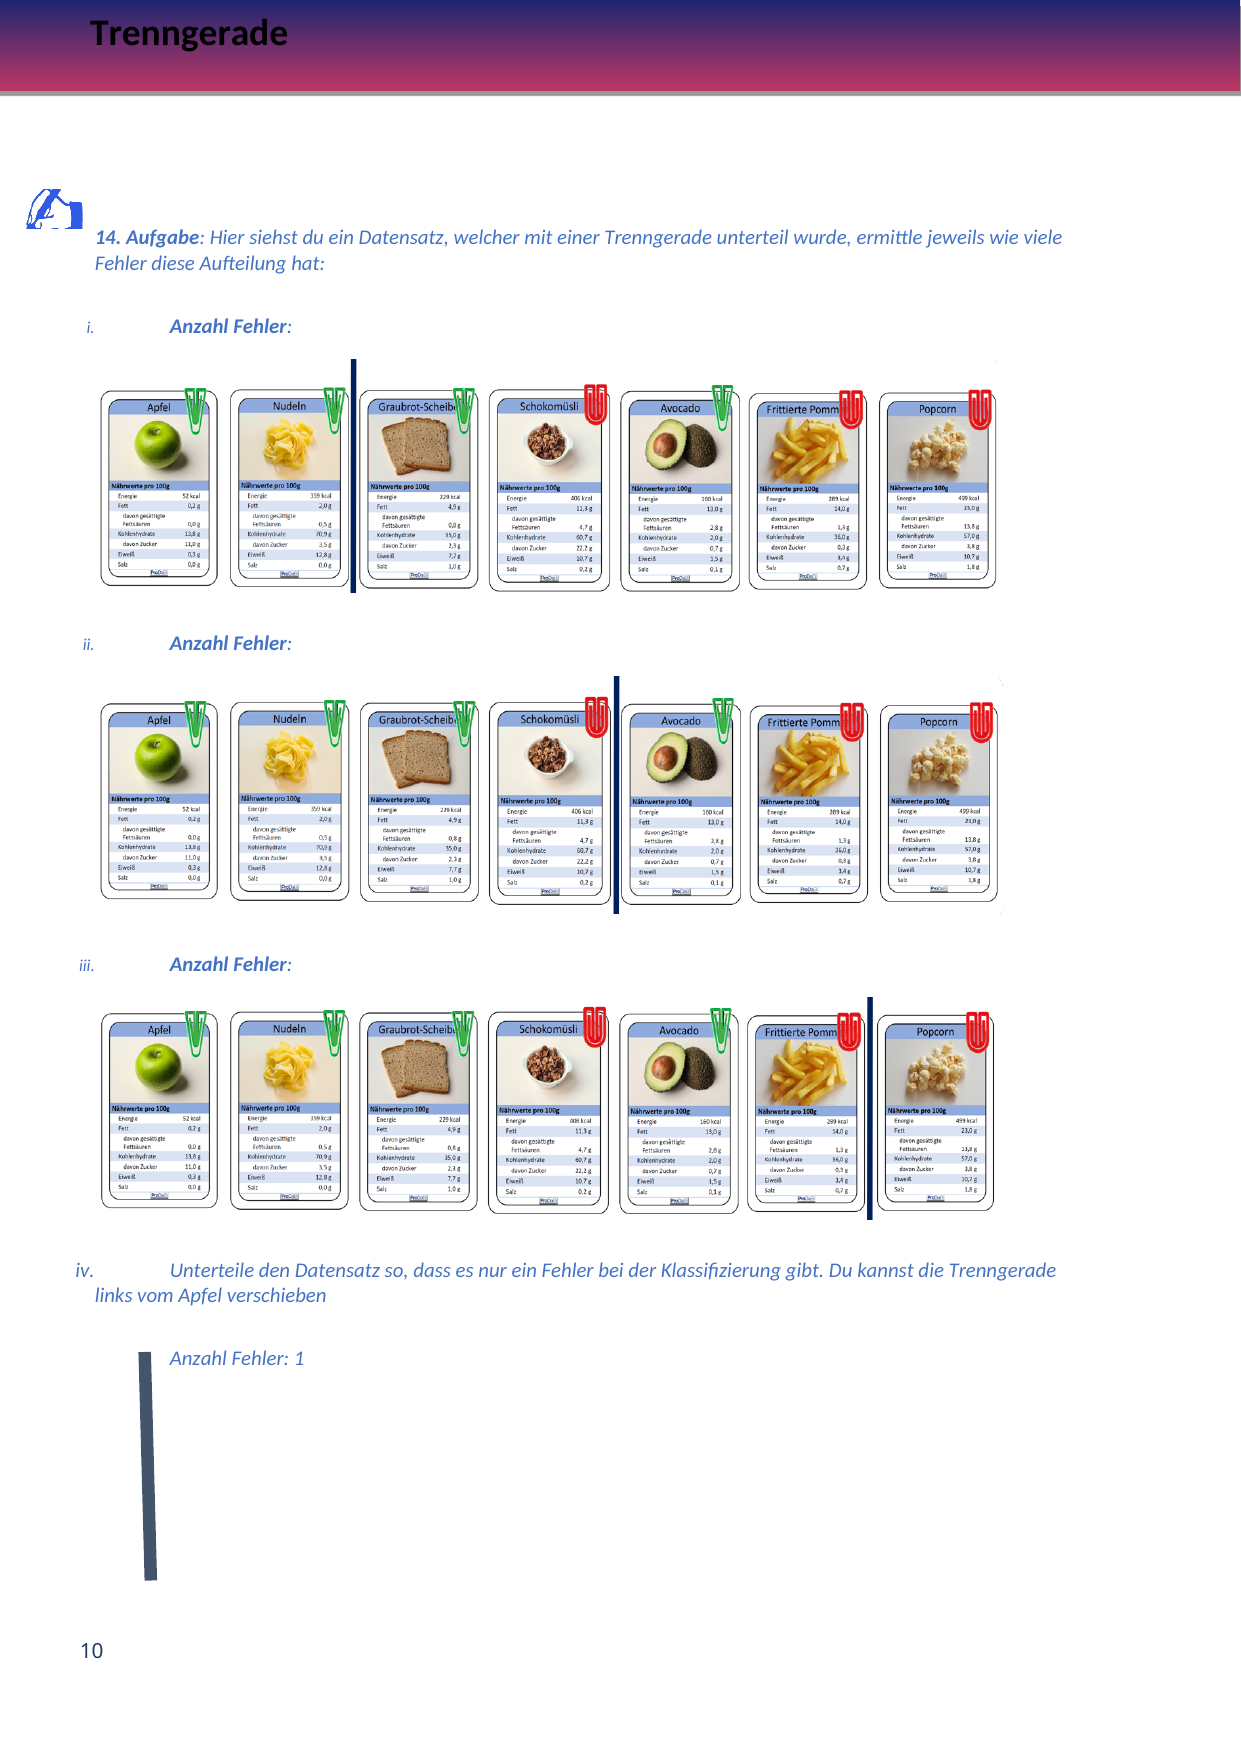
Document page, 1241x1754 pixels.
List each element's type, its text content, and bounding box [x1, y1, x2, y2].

text 14. Aufgabe: Hier siehst du ein Datensatz, welcher mit einer Trenngerade unterteil wurde, ermittle jeweils wie viele Fehler diese Aufteilung hat: [94, 224, 1086, 275]
list Anzahl Fehler: [94, 313, 1086, 593]
list Anzahl Fehler: [94, 630, 1086, 913]
text Anzahl Fehler: 1 [169, 1346, 1086, 1371]
list Unterteile den Datensatz so, dass es nur ein Fehler bei der Klassifizierung gibt. Du kannst die Trenngerade links vom Apfel verschieben [94, 1257, 1086, 1308]
list Anzahl Fehler: [94, 951, 1086, 1220]
